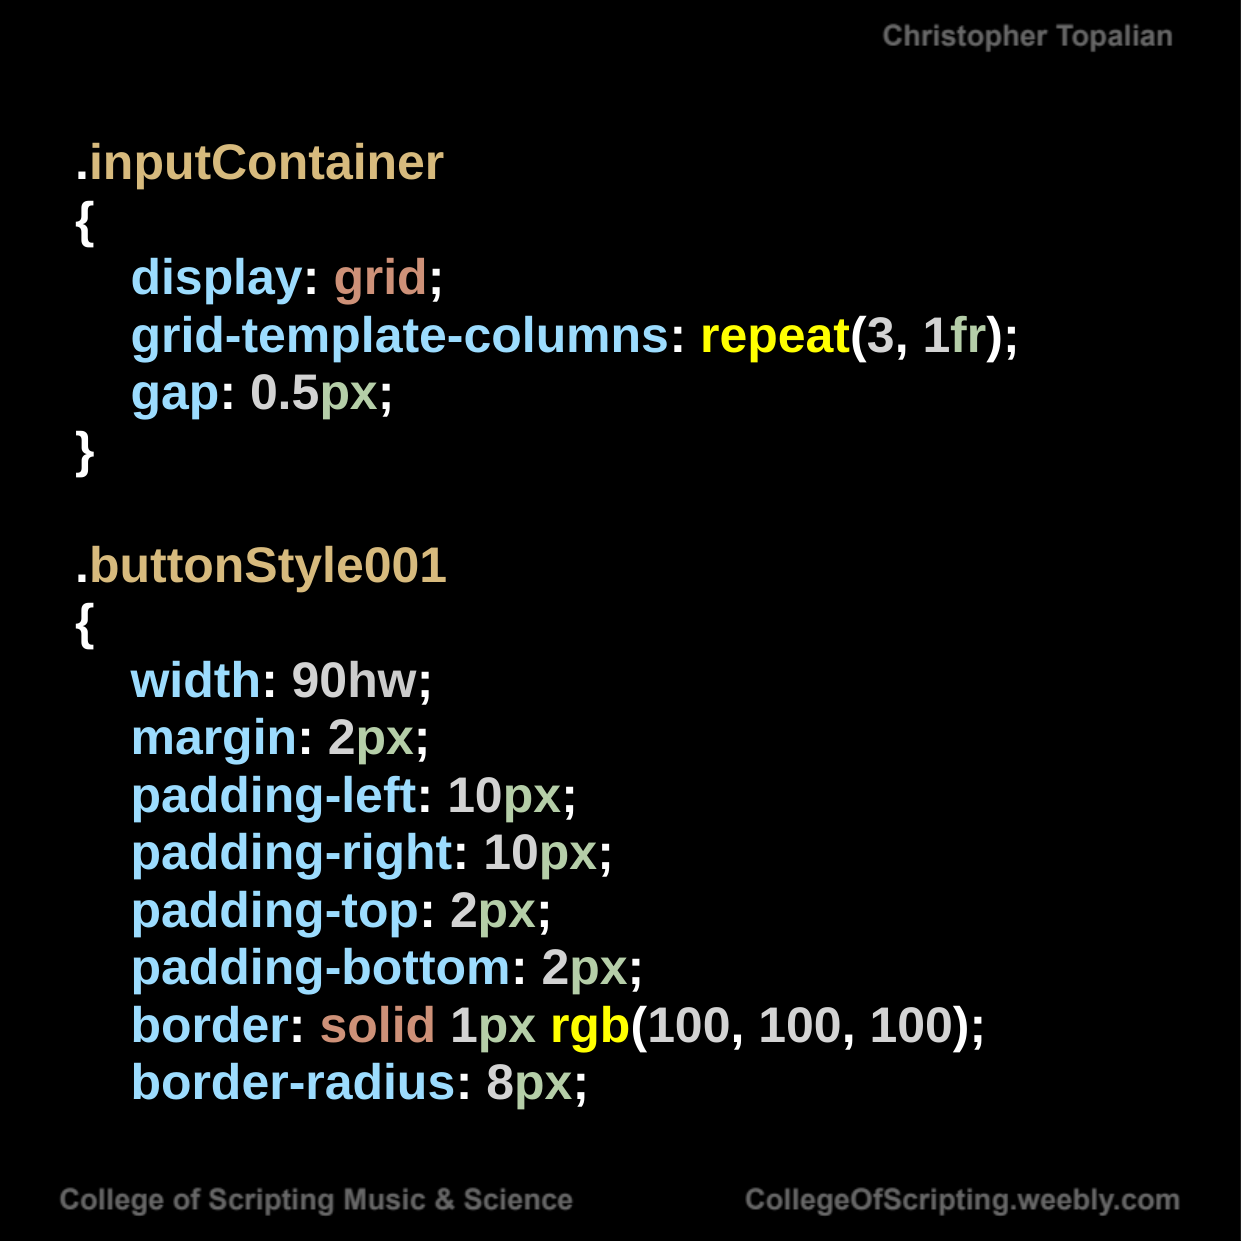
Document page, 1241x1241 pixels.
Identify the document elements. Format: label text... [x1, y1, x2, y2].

text margin: 2px; [75, 707, 1166, 765]
text .inputContainer [75, 132, 1166, 190]
text display: grid; [75, 247, 1166, 305]
text padding-top: 2px; [75, 880, 1166, 937]
text grid-template-columns: repeat(3, 1fr); [75, 305, 1166, 362]
text .buttonStyle001 [75, 535, 1166, 592]
text padding-bottom: 2px; [75, 937, 1166, 995]
text gap: 0.5px; [75, 362, 1166, 420]
text width: 90hw; [75, 650, 1166, 707]
text border: solid 1px rgb(100, 100, 100); [75, 995, 1166, 1052]
text padding-right: 10px; [75, 822, 1166, 880]
text { [75, 190, 1166, 247]
text } [75, 420, 1166, 477]
text { [75, 592, 1166, 650]
text padding-left: 10px; [75, 765, 1166, 822]
text border-radius: 8px; [75, 1052, 1166, 1110]
